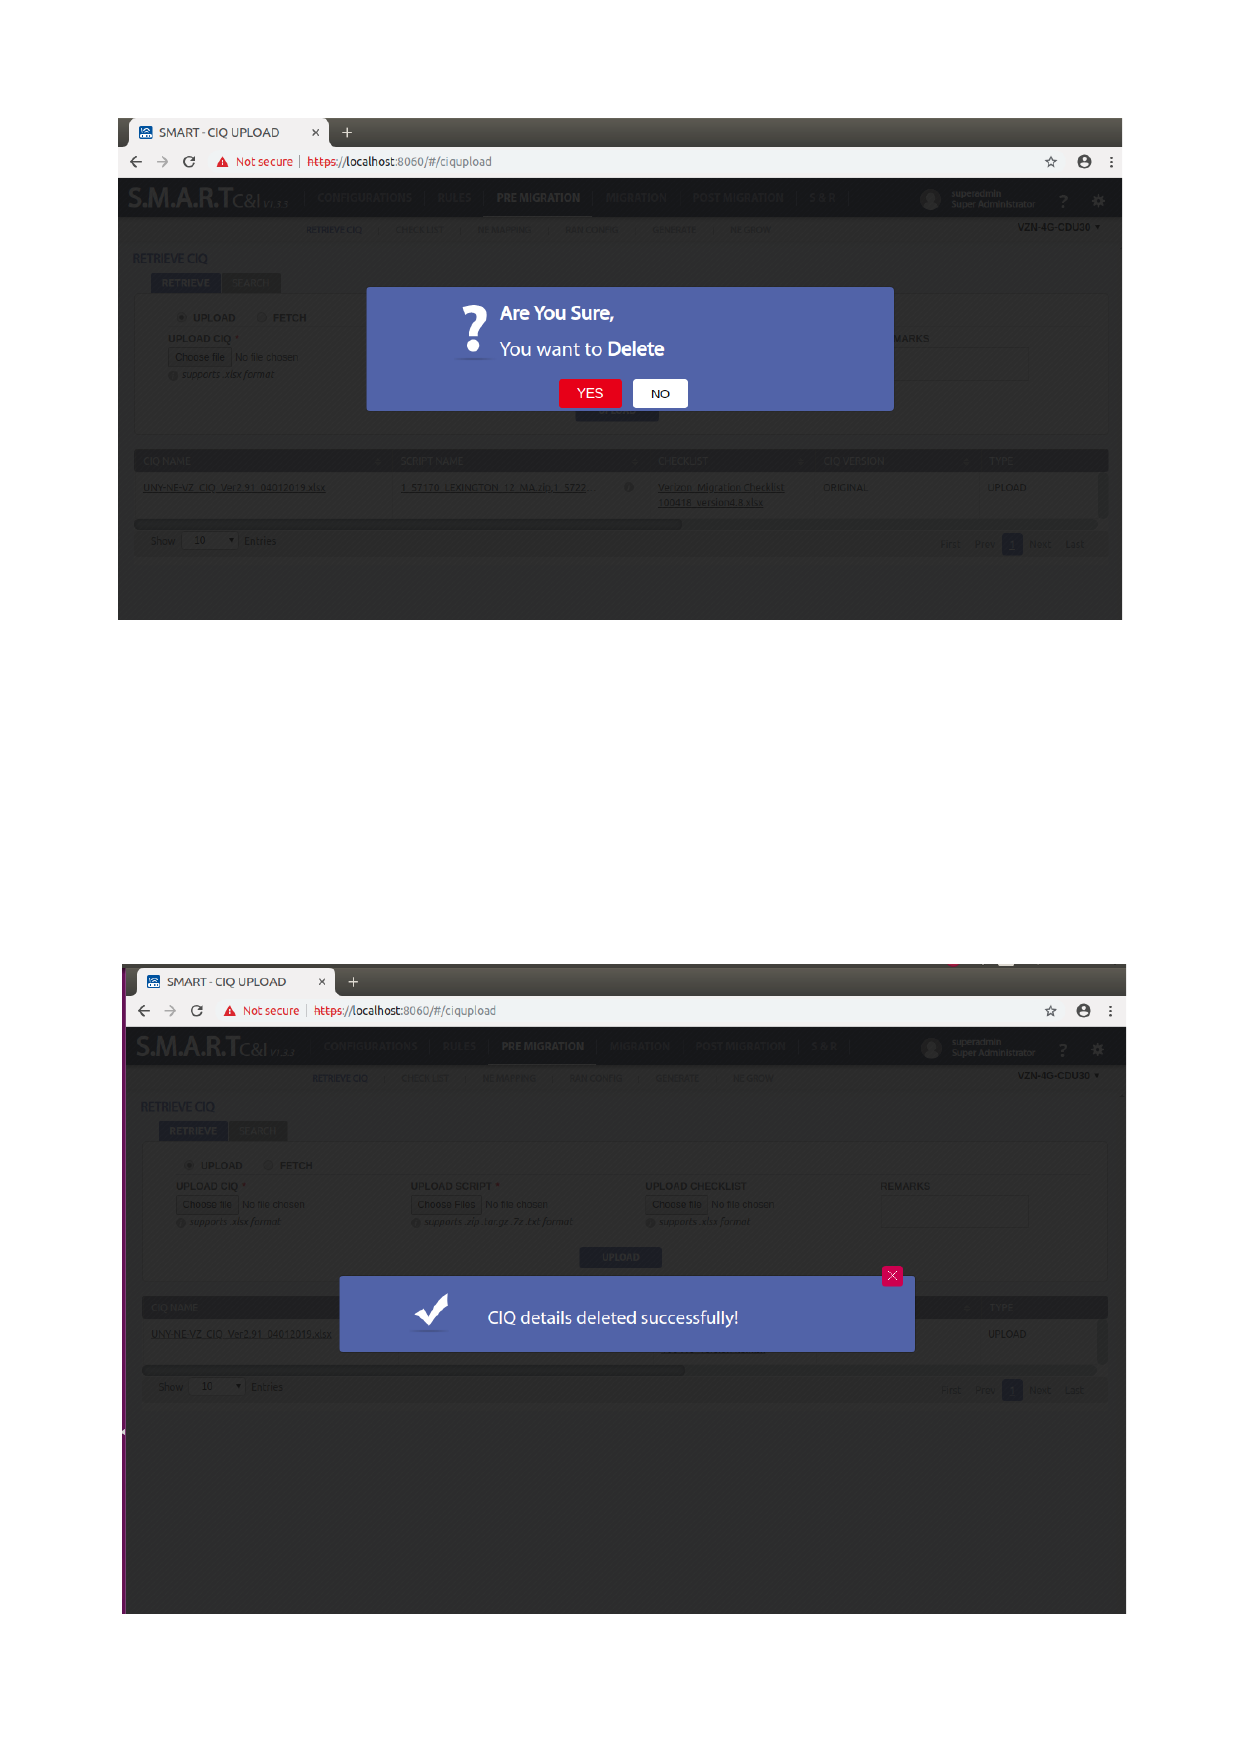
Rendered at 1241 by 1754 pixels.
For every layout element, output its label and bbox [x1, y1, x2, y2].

picture [122, 964, 1127, 1614]
picture [118, 118, 1123, 620]
